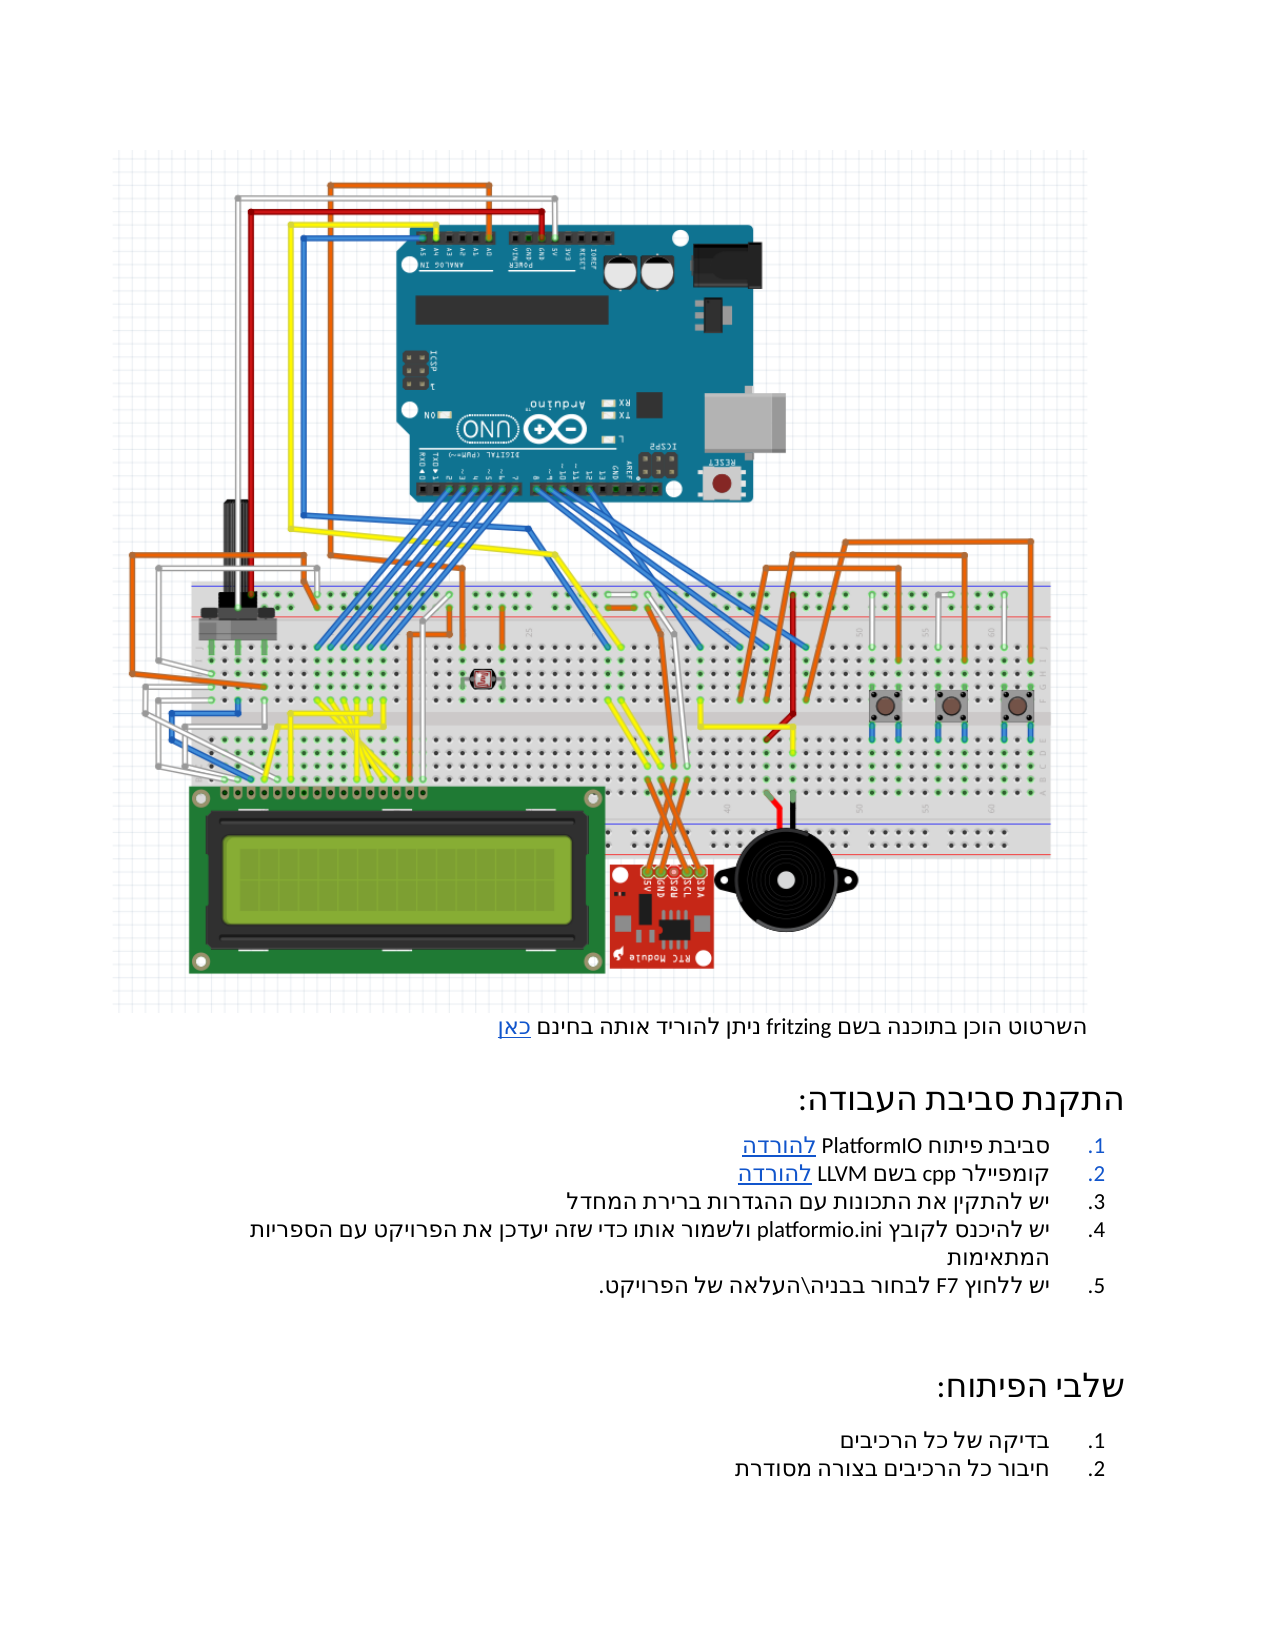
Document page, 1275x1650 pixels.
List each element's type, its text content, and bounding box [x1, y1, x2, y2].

list יש ללחוץ F7 לבחור בבניה\העלאה של הפרויקט. [150, 1271, 1087, 1299]
subtitle התקנת סביבת העבודה: [150, 1078, 1125, 1119]
list חיבור כל הרכיבים בצורה מסודרת [150, 1454, 1087, 1482]
list יש להיכנס לקובץ platformio.ini ולשמור אותו כדי שזה יעדכן את הפרויקט עם הספריות המתאימות [150, 1215, 1087, 1271]
picture [112, 150, 1088, 1013]
list קומפיילר cpp בשם LLVM להורדה [150, 1159, 1087, 1187]
list יש להתקין את התכונות עם ההגדרות ברירת המחדל [150, 1187, 1087, 1215]
list בדיקה של כל הרכיבים [150, 1426, 1087, 1454]
text השרטוט הוכן בתוכנה בשם fritzing ניתן להוריד אותה בחינם כאן [150, 1013, 1087, 1041]
list סביבת פיתוח PlatformIO להורדה [150, 1131, 1087, 1159]
subtitle שלבי הפיתוח: [150, 1365, 1125, 1406]
